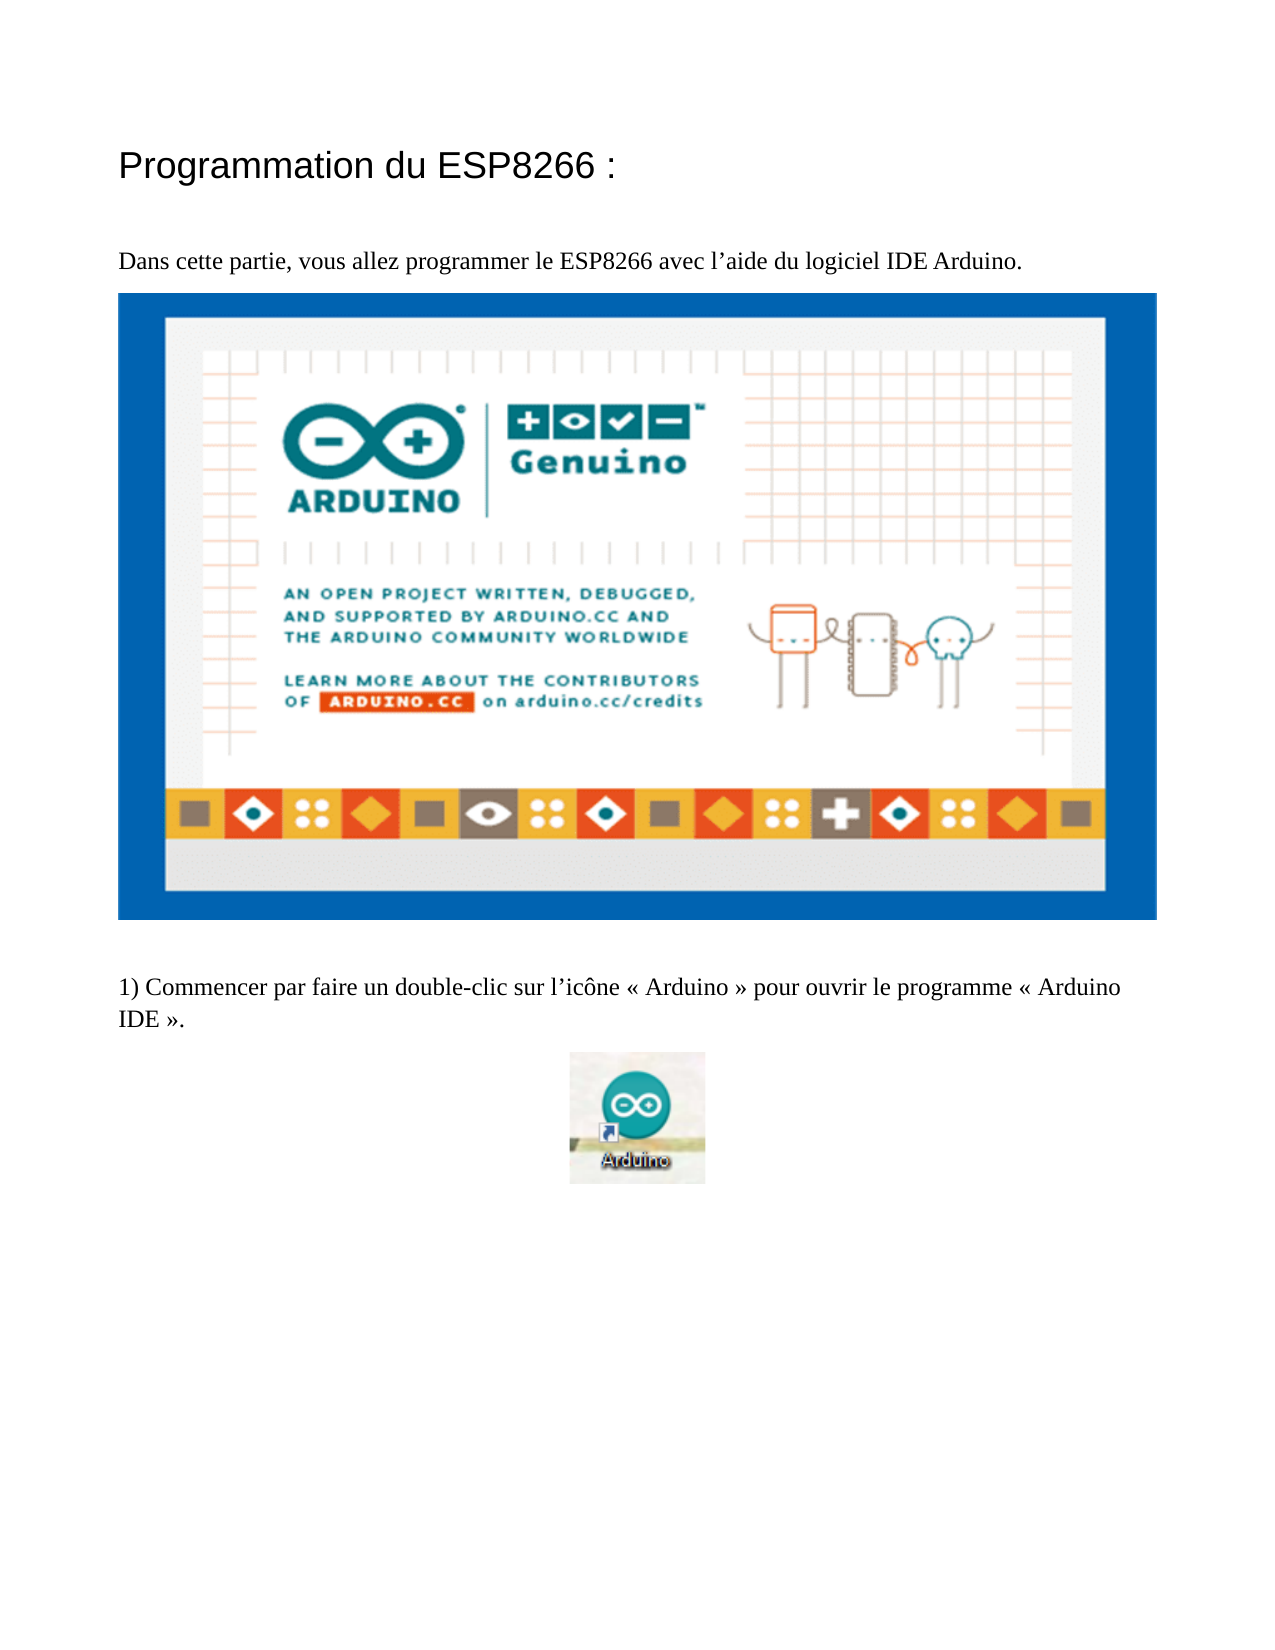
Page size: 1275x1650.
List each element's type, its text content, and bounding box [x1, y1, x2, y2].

picture [569, 1052, 706, 1184]
subtitle Programmation du ESP8266 : [118, 143, 1157, 186]
picture [118, 293, 1157, 920]
text 1) Commencer par faire un double-clic sur l’icône « Arduino » pour ouvrir le programme « Arduino IDE ». [118, 972, 1157, 1033]
text Dans cette partie, vous allez programmer le ESP8266 avec l’aide du logiciel IDE Arduino. [118, 246, 1157, 275]
